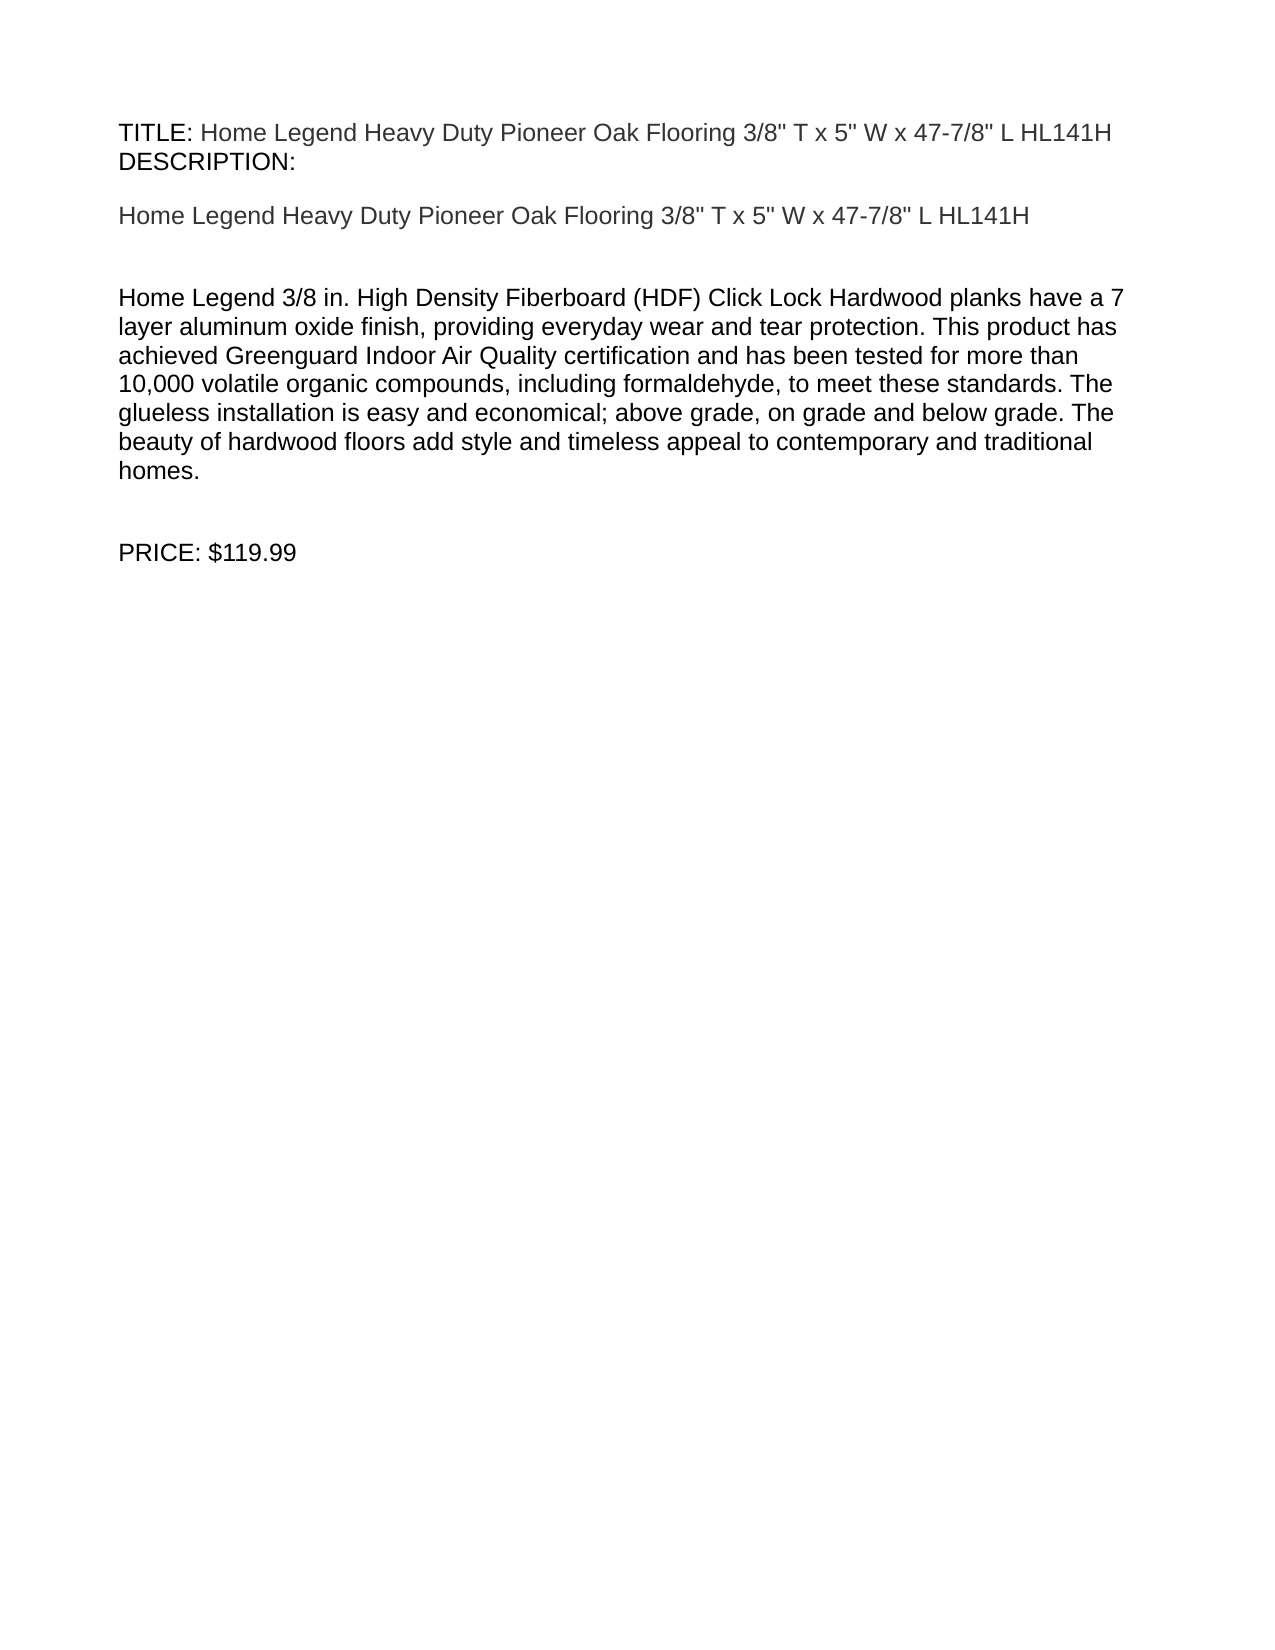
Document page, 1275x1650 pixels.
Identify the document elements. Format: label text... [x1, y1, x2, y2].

text TITLE: Home Legend Heavy Duty Pioneer Oak Flooring 3/8" T x 5" W x 47-7/8" L HL141H [118, 118, 1157, 147]
text Home Legend 3/8 in. High Density Fiberboard (HDF) Click Lock Hardwood planks have a 7 layer aluminum oxide finish, providing everyday wear and tear protection. This product has achieved Greenguard Indoor Air Quality certification and has been tested for more than 10,000 volatile organic compounds, including formaldehyde, to meet these standards. The glueless installation is easy and economical; above grade, on grade and below grade. The beauty of hardwood floors add style and timeless appeal to contemporary and traditional homes. [118, 283, 1157, 484]
text DESCRIPTION: [118, 147, 1157, 176]
subtitle Home Legend Heavy Duty Pioneer Oak Flooring 3/8" T x 5" W x 47-7/8" L HL141H [118, 201, 1157, 229]
text PRICE: $119.99 [118, 538, 1157, 567]
